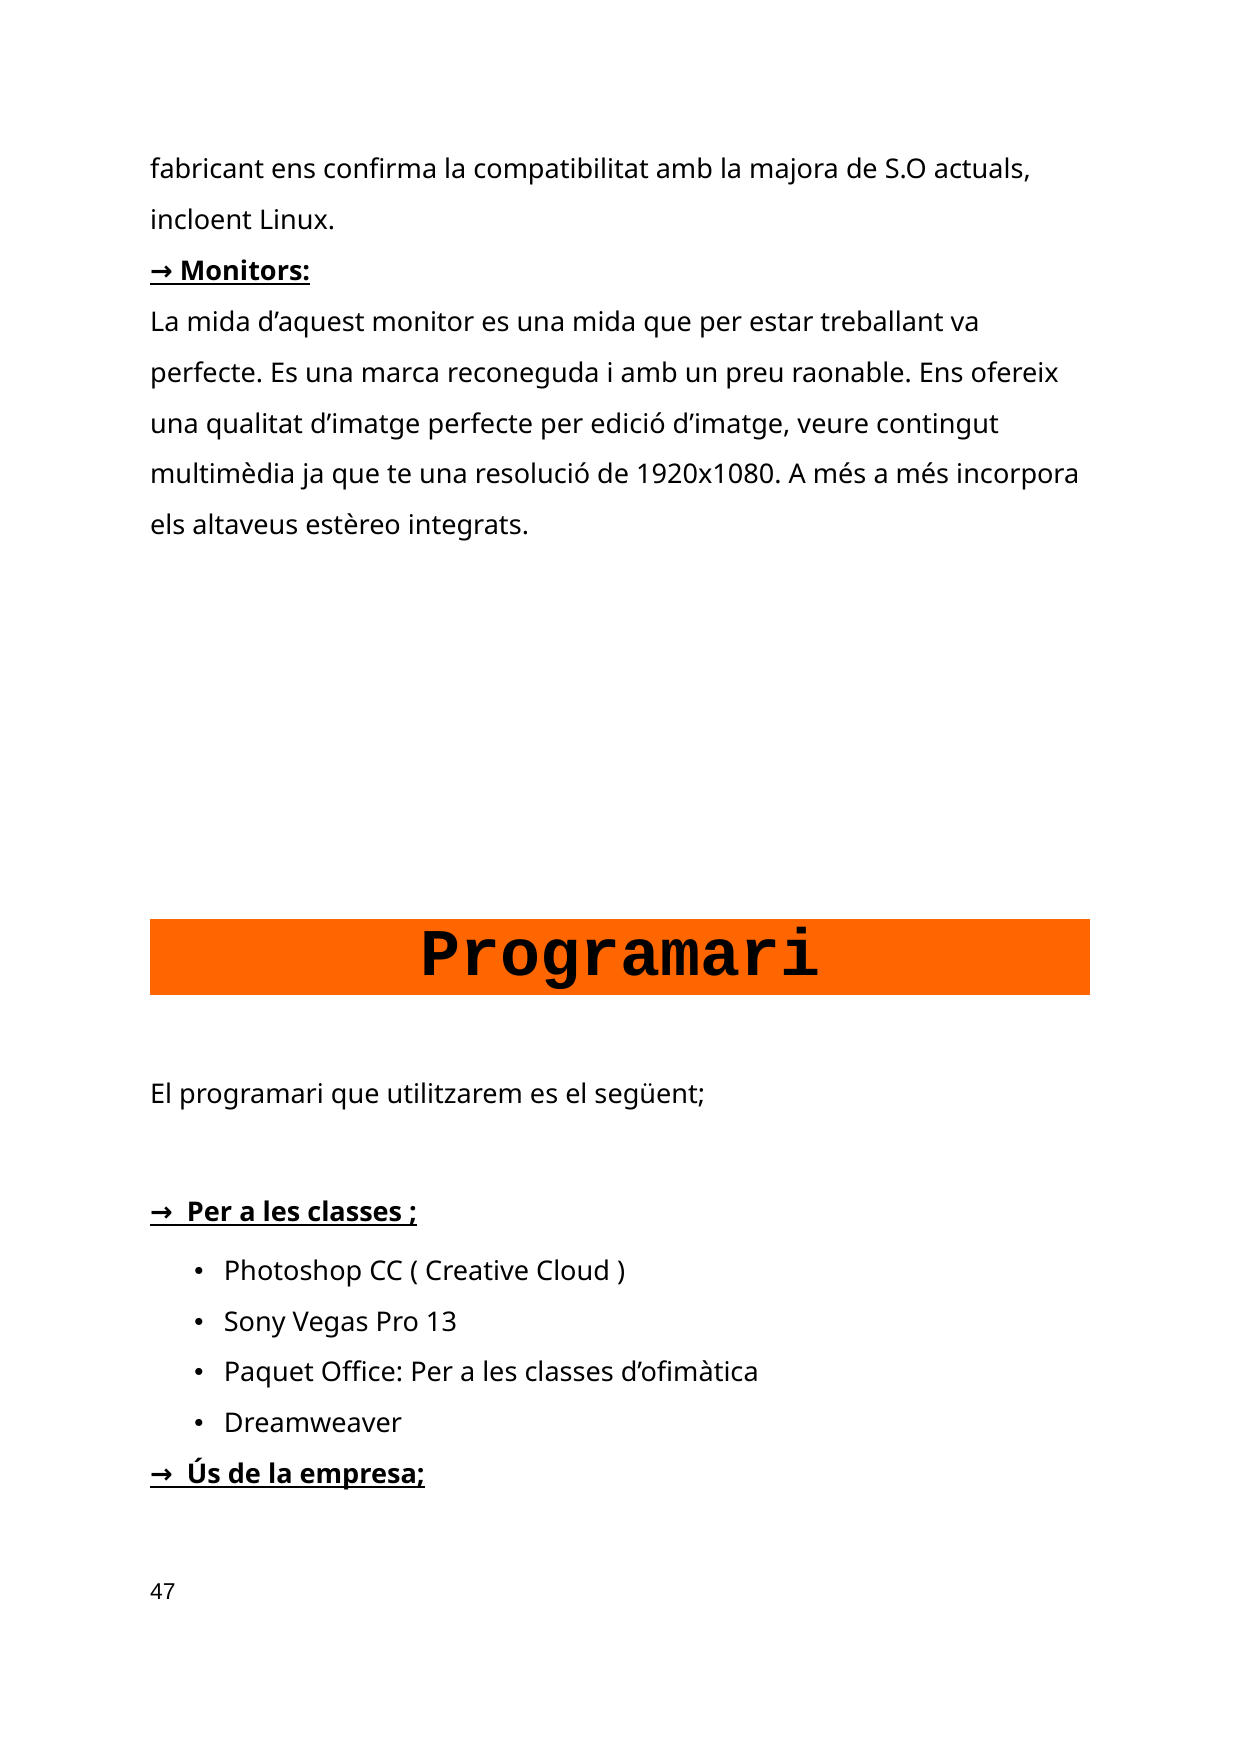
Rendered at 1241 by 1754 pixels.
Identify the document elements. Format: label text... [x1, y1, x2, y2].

list Dreamweaver [194, 1404, 1090, 1441]
text El programari que utilitzarem es el següent; [150, 1075, 1090, 1112]
text → Per a les classes ; [150, 1192, 1090, 1229]
list Sony Vegas Pro 13 [194, 1302, 1090, 1339]
text Programari [150, 919, 1090, 995]
text → Monitors: [150, 252, 1090, 288]
text La mida d’aquest monitor es una mida que per estar treballant va perfecte. Es una marca reconeguda i amb un preu raonable. Ens ofereix una qualitat d’imatge perfecte per edició d’imatge, veure contingut multimèdia ja que te una resolució de 1920x1080. A més a més incorpora els altaveus estèreo integrats. [150, 302, 1090, 543]
list Paquet Office: Per a les classes d’ofimàtica [194, 1353, 1090, 1390]
text fabricant ens confirma la compatibilitat amb la majora de S.O actuals, incloent Linux. [150, 150, 1090, 238]
text → Ús de la empresa; [150, 1454, 1090, 1491]
list Photoshop CC ( Creative Cloud ) [194, 1251, 1090, 1288]
